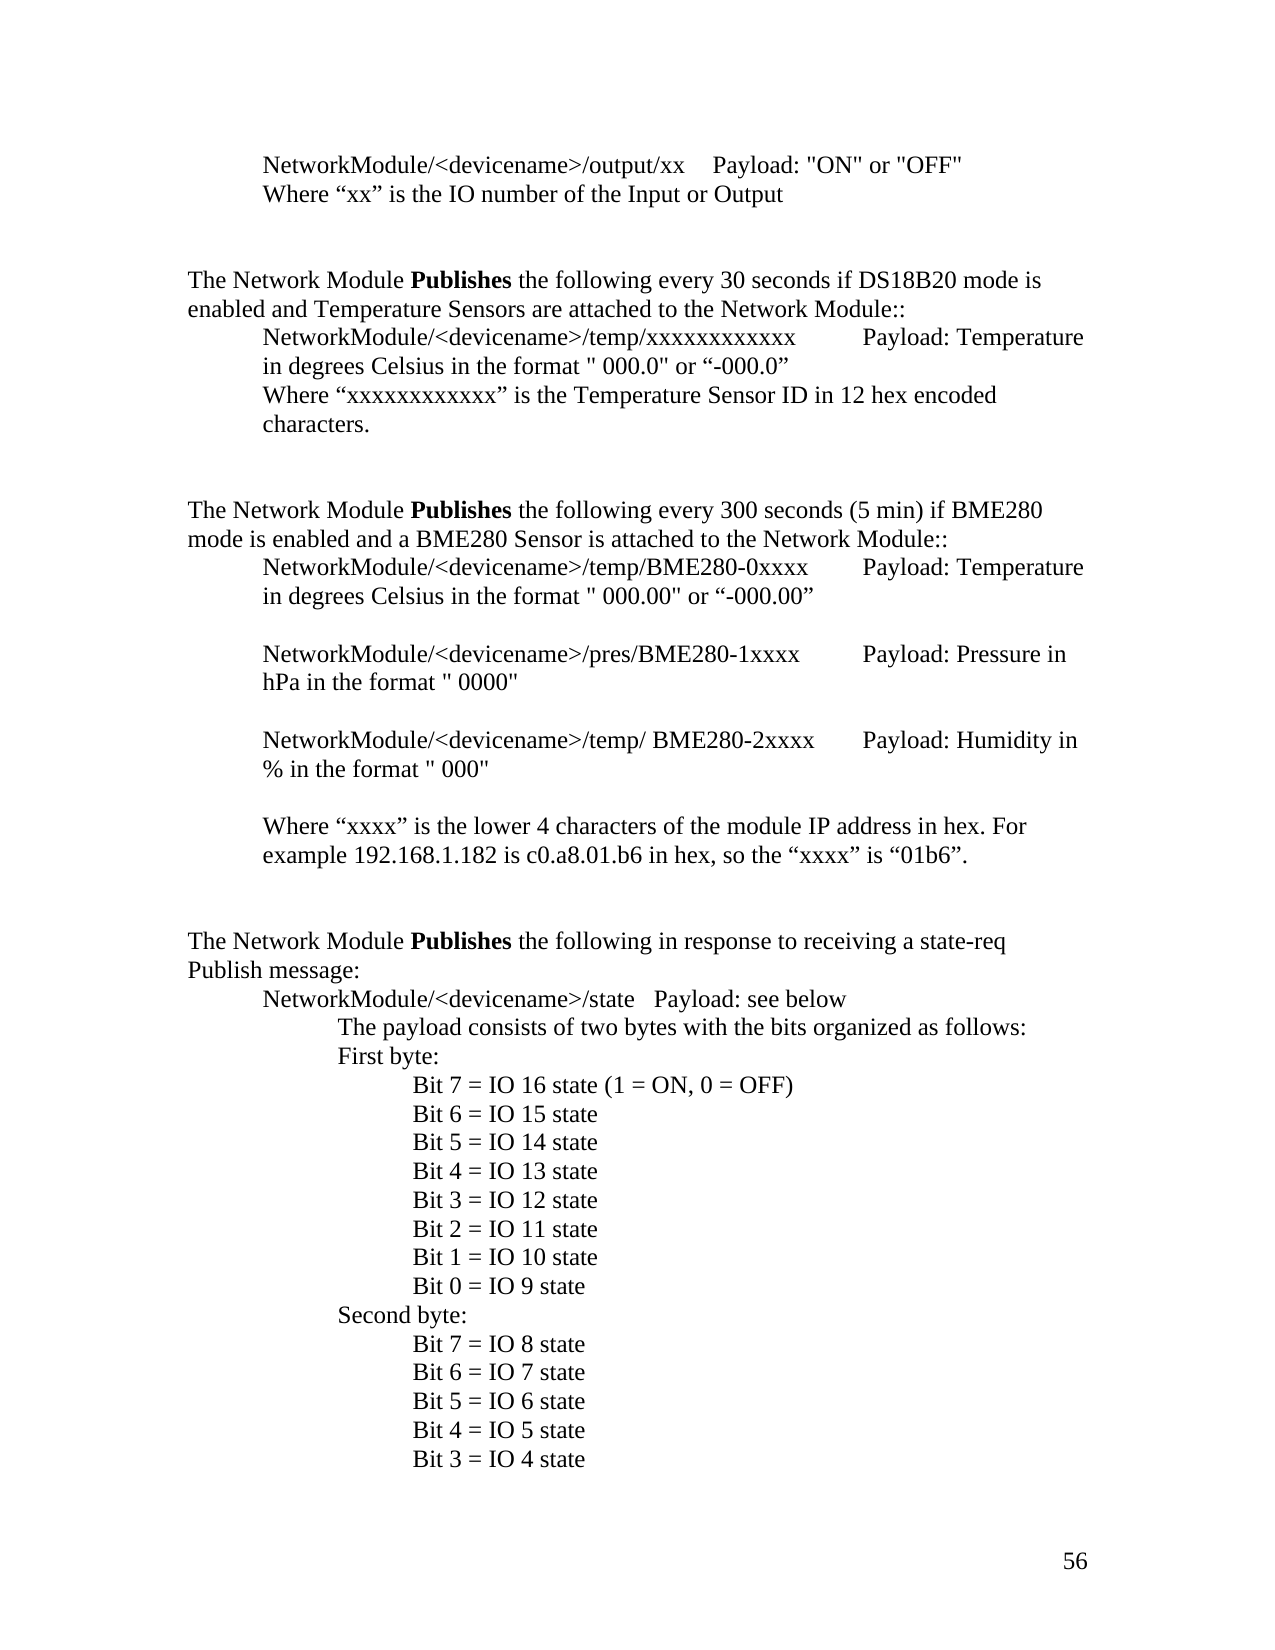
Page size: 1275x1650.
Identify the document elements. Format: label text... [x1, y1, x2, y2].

text NetworkModule/<devicename>/temp/xxxxxxxxxxxx Payload: Temperature in degrees Celsius in the format " 000.0" or “-000.0” [262, 322, 1087, 380]
text Bit 1 = IO 10 state [412, 1242, 1087, 1271]
text Where “xxxxxxxxxxxx” is the Temperature Sensor ID in 12 hex encoded characters. [262, 380, 1087, 437]
text NetworkModule/<devicename>/temp/BME280-0xxxx Payload: Temperature in degrees Celsius in the format " 000.00" or “-000.00” [262, 552, 1087, 610]
text NetworkModule/<devicename>/temp/ BME280-2xxxx Payload: Humidity in % in the format " 000" [262, 725, 1087, 782]
text Bit 3 = IO 12 state [412, 1185, 1087, 1214]
text Bit 2 = IO 11 state [412, 1214, 1087, 1242]
text Second byte: [337, 1300, 1087, 1329]
text The Network Module Publishes the following in response to receiving a state-req [187, 926, 1087, 955]
text Bit 5 = IO 6 state [412, 1386, 1087, 1415]
text Bit 7 = IO 8 state [412, 1329, 1087, 1357]
text NetworkModule/<devicename>/pres/BME280-1xxxx Payload: Pressure in hPa in the format " 0000" [262, 639, 1087, 696]
text The payload consists of two bytes with the bits organized as follows: [337, 1012, 1087, 1041]
text Bit 6 = IO 15 state [412, 1099, 1087, 1127]
text The Network Module Publishes the following every 30 seconds if DS18B20 mode is enabled and Temperature Sensors are attached to the Network Module:: [187, 265, 1087, 322]
text Bit 3 = IO 4 state [412, 1444, 1087, 1472]
text Publish message: [187, 955, 1087, 984]
text Bit 6 = IO 7 state [412, 1357, 1087, 1386]
text First byte: [337, 1041, 1087, 1070]
text Where “xxxx” is the lower 4 characters of the module IP address in hex. For example 192.168.1.182 is c0.a8.01.b6 in hex, so the “xxxx” is “01b6”. [262, 811, 1087, 869]
text Bit 4 = IO 5 state [412, 1415, 1087, 1444]
text NetworkModule/<devicename>/output/xx Payload: "ON" or "OFF" [262, 150, 1087, 179]
text The Network Module Publishes the following every 300 seconds (5 min) if BME280 mode is enabled and a BME280 Sensor is attached to the Network Module:: [187, 495, 1087, 552]
text Bit 0 = IO 9 state [412, 1271, 1087, 1300]
text Where “xx” is the IO number of the Input or Output [262, 179, 1087, 207]
text Bit 5 = IO 14 state [412, 1127, 1087, 1156]
text Bit 4 = IO 13 state [412, 1156, 1087, 1185]
text NetworkModule/<devicename>/state Payload: see below [262, 984, 1087, 1012]
text Bit 7 = IO 16 state (1 = ON, 0 = OFF) [412, 1070, 1087, 1099]
